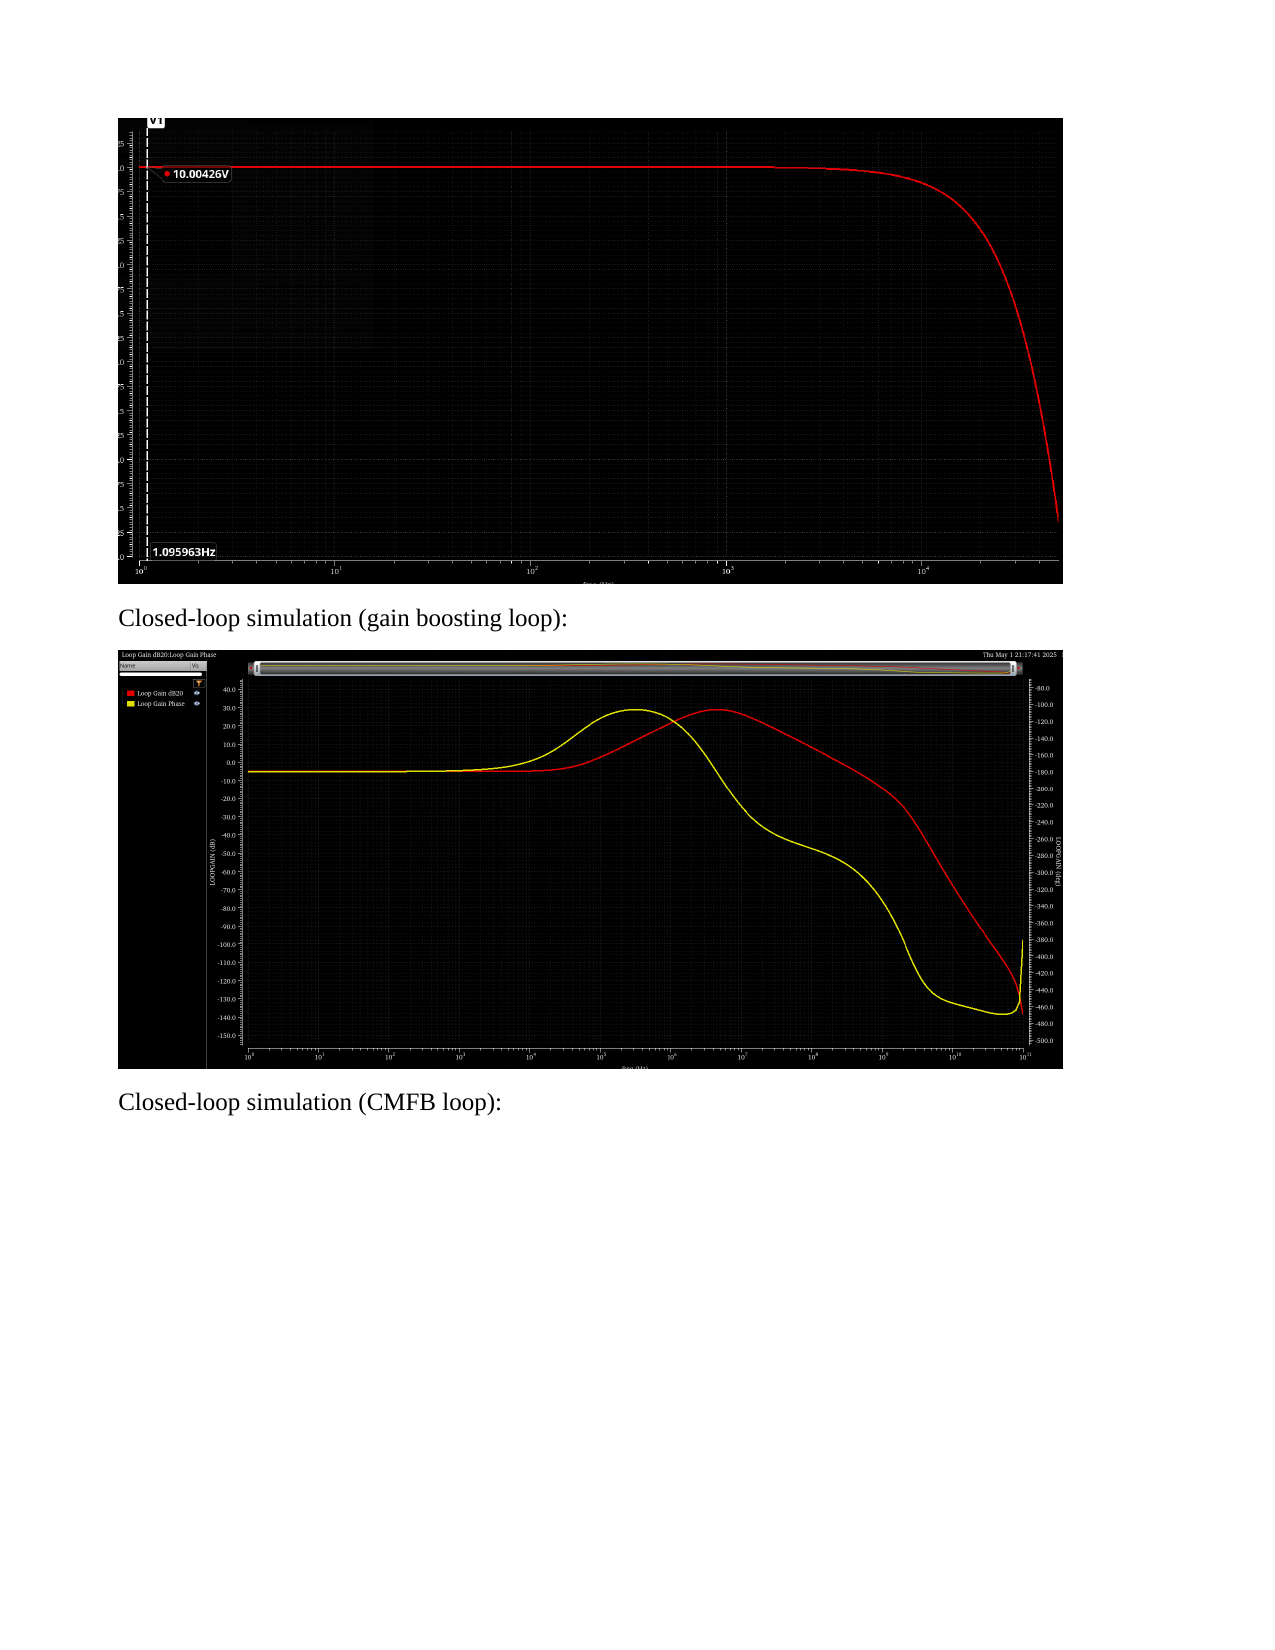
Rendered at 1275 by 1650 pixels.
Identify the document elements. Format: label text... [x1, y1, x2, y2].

picture [118, 650, 1063, 1069]
text Closed-loop simulation (gain boosting loop): [118, 603, 1157, 632]
text Closed-loop simulation (CMFB loop): [118, 1087, 1157, 1116]
picture [118, 118, 1063, 584]
